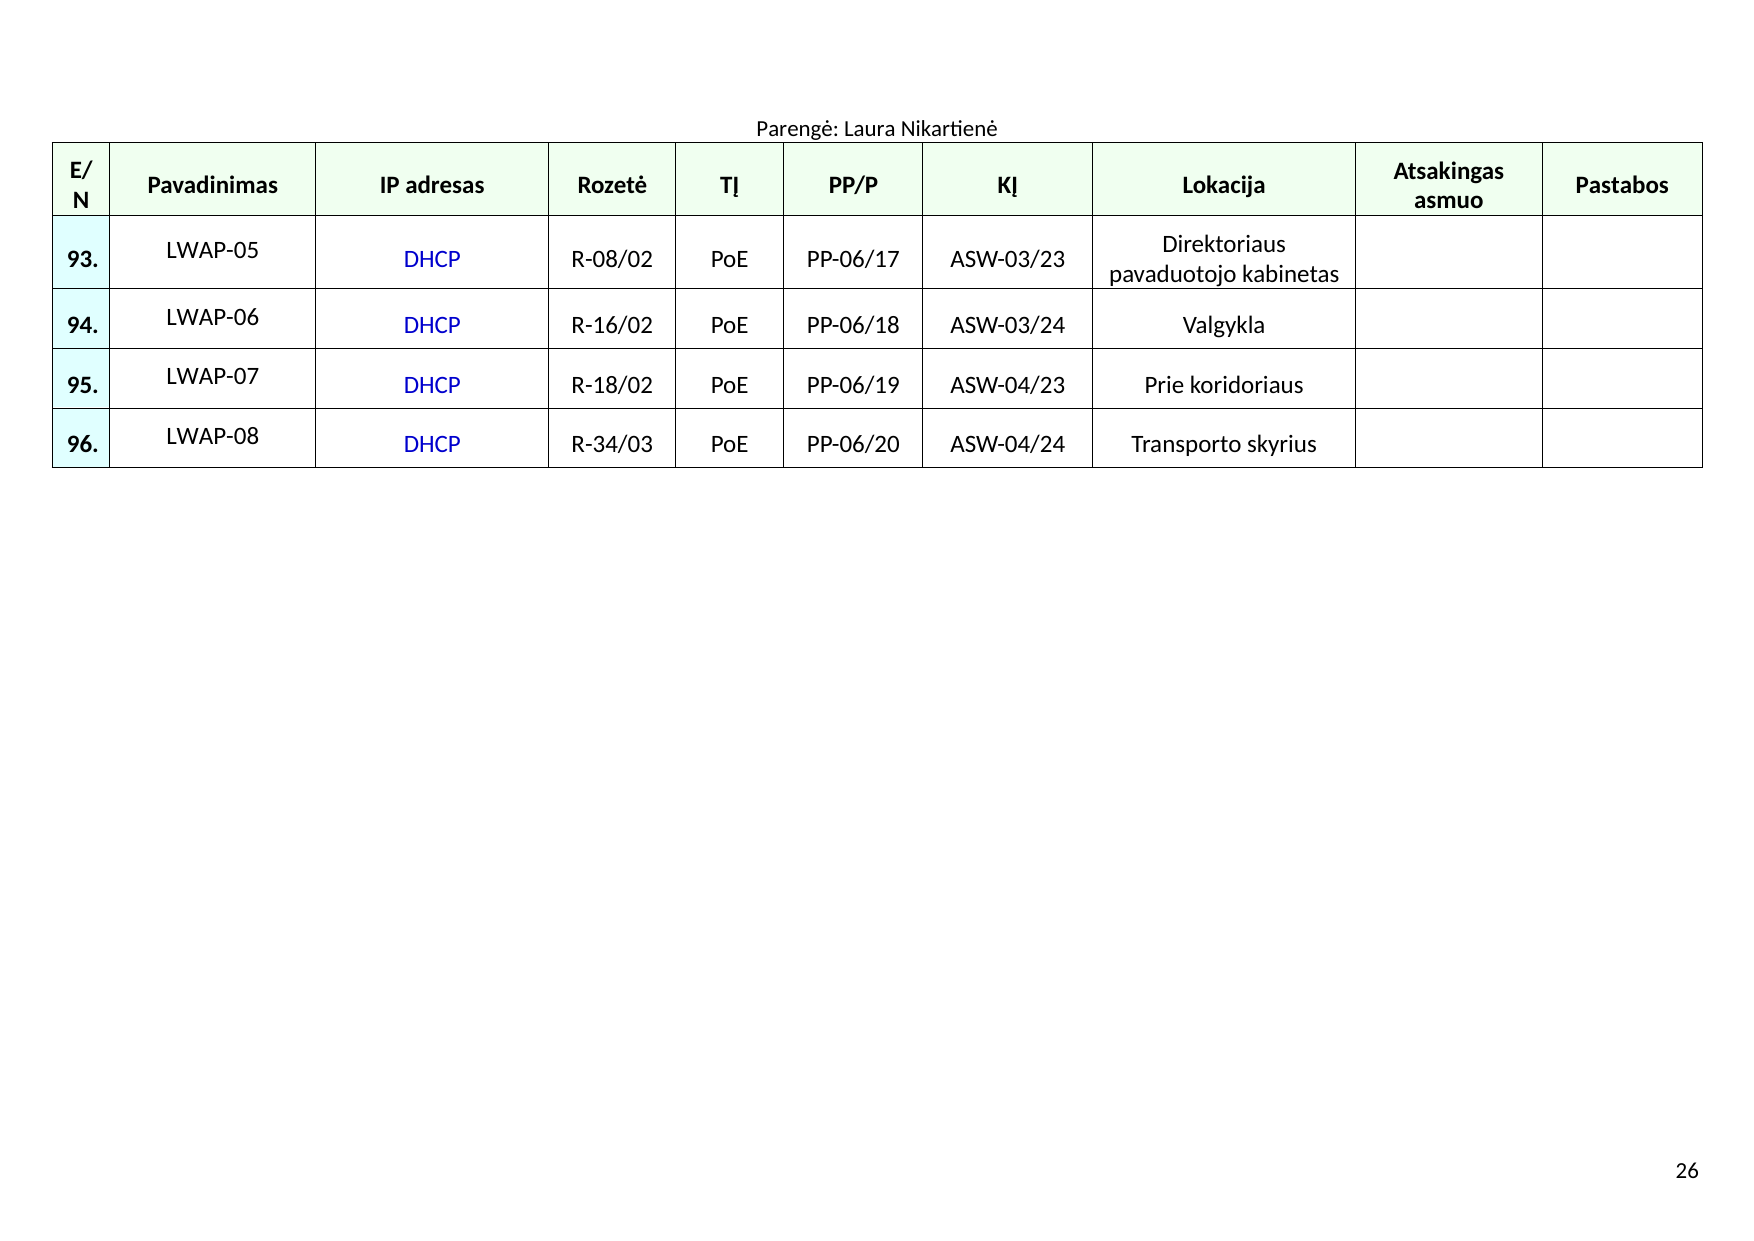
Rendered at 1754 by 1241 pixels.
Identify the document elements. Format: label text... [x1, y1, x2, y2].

table_cell [53, 289, 109, 348]
table_cell R-18/02 [549, 349, 675, 407]
table_cell PoE [676, 409, 783, 467]
table_cell PP-06/18 [784, 289, 922, 348]
table_cell R-08/02 [549, 216, 675, 288]
table_cell DHCP [316, 349, 548, 407]
table_header TĮ [676, 143, 783, 215]
table_header IP adresas [316, 143, 548, 215]
table_header E/N [53, 143, 109, 215]
table_cell R-16/02 [549, 289, 675, 348]
table_cell [53, 349, 109, 407]
table_cell ASW-03/24 [923, 289, 1092, 348]
table_cell [1543, 216, 1702, 288]
table_cell Valgykla [1093, 289, 1355, 348]
table_cell ASW-03/23 [923, 216, 1092, 288]
table_cell PoE [676, 349, 783, 407]
table_cell LWAP-05 [110, 216, 315, 288]
table_cell [1356, 349, 1542, 407]
table_cell [1356, 289, 1542, 348]
table_cell PoE [676, 289, 783, 348]
table_cell LWAP-07 [110, 349, 315, 407]
table_cell LWAP-06 [110, 289, 315, 348]
table_cell [1543, 349, 1702, 407]
table_header Pastabos [1543, 143, 1702, 215]
table_cell ASW-04/24 [923, 409, 1092, 467]
table_cell R-34/03 [549, 409, 675, 467]
table_cell DHCP [316, 289, 548, 348]
table_header Rozetė [549, 143, 675, 215]
table_header Atsakingas asmuo [1356, 143, 1542, 215]
table_cell [53, 216, 109, 288]
table_cell [53, 409, 109, 467]
table_cell Direktoriaus pavaduotojo kabinetas [1093, 216, 1355, 288]
table_header PP/P [784, 143, 922, 215]
table_cell PoE [676, 216, 783, 288]
table_cell ASW-04/23 [923, 349, 1092, 407]
table_cell Prie koridoriaus [1093, 349, 1355, 407]
table_header Lokacija [1093, 143, 1355, 215]
table_cell [1356, 409, 1542, 467]
table_cell PP-06/20 [784, 409, 922, 467]
table_cell PP-06/19 [784, 349, 922, 407]
table_cell [1356, 216, 1542, 288]
table_header Pavadinimas [110, 143, 315, 215]
table_header KĮ [923, 143, 1092, 215]
table_cell DHCP [316, 216, 548, 288]
table_cell LWAP-08 [110, 409, 315, 467]
table_cell Transporto skyrius [1093, 409, 1355, 467]
table_cell DHCP [316, 409, 548, 467]
table_cell [1543, 289, 1702, 348]
table_cell [1543, 409, 1702, 467]
table_cell PP-06/17 [784, 216, 922, 288]
